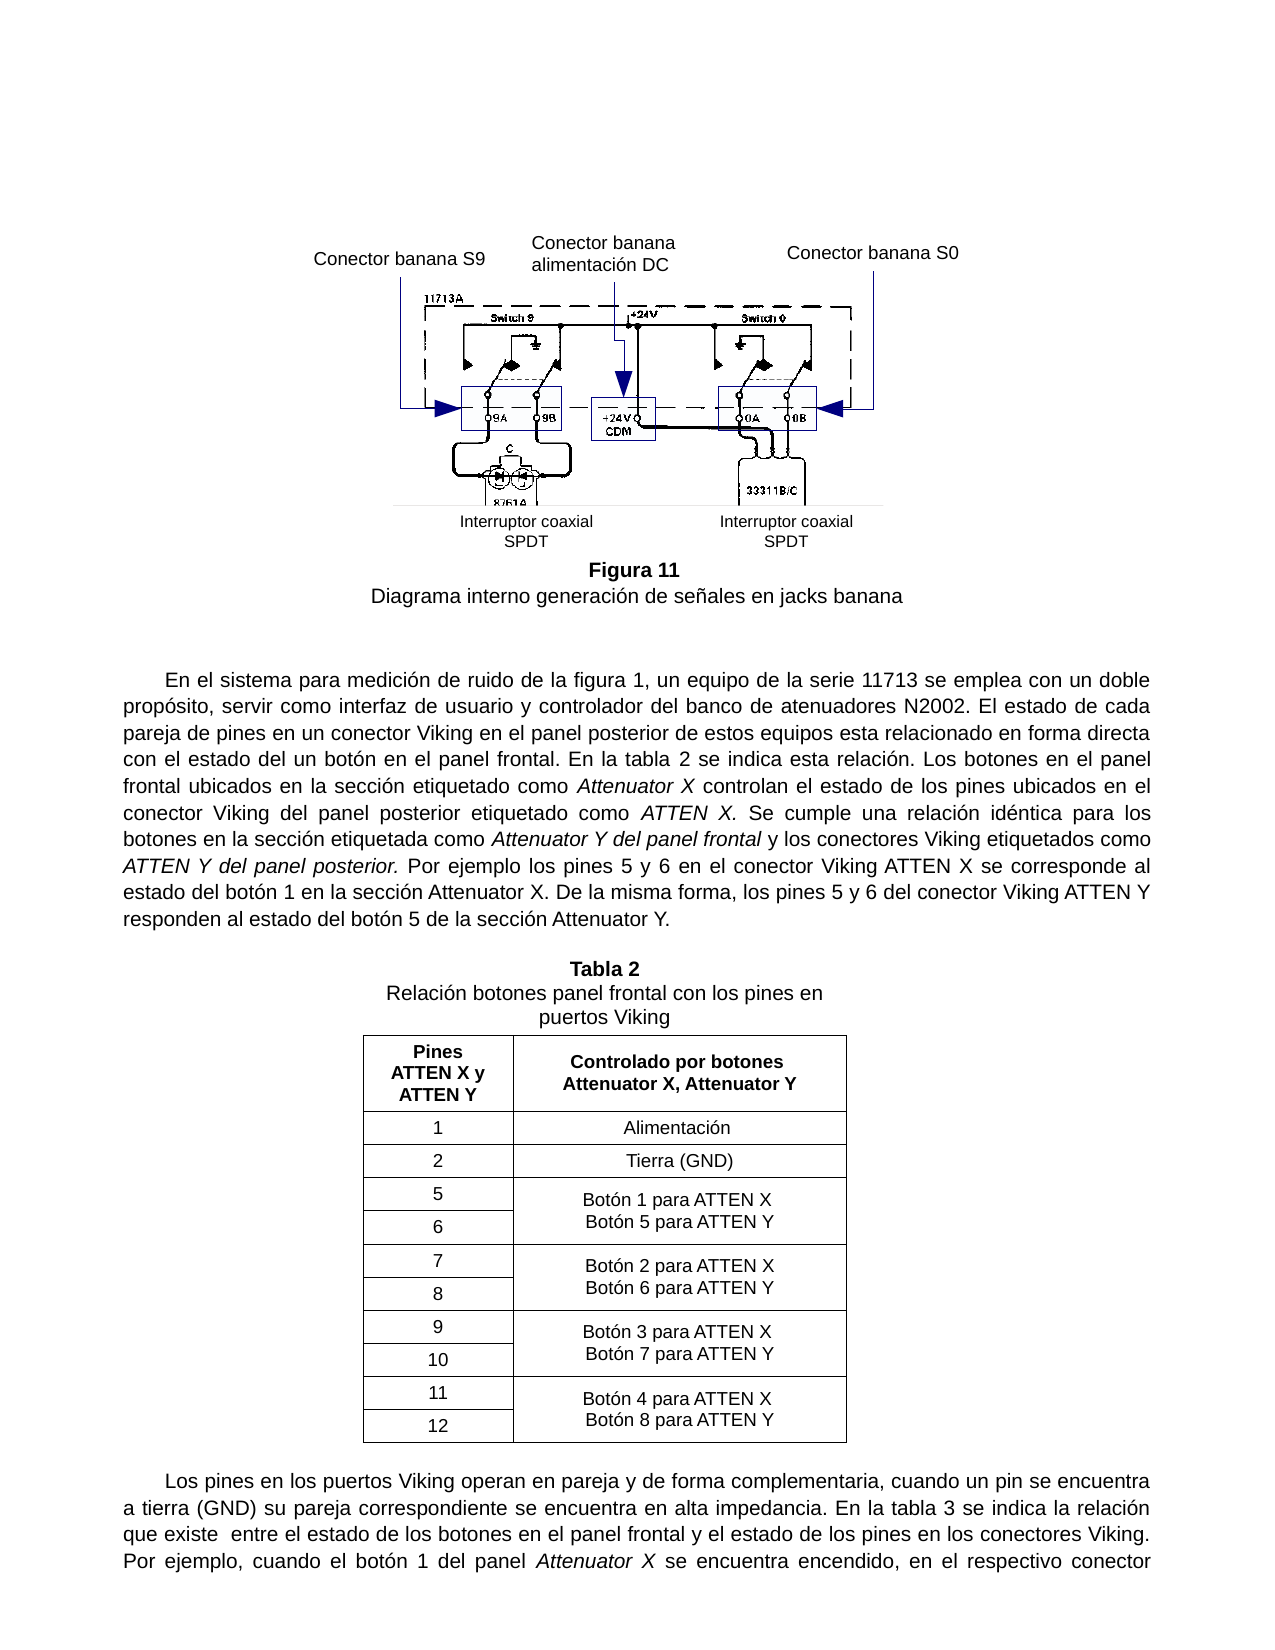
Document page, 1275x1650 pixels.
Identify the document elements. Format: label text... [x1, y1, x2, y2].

text Figura 11 [123, 202, 1151, 582]
table_cell 10 [364, 1344, 513, 1376]
table_cell Botón 3 para ATTEN X Botón 7 para ATTEN Y [514, 1311, 846, 1376]
table_cell 11 [364, 1377, 513, 1409]
table_cell Botón 4 para ATTEN X Botón 8 para ATTEN Y [514, 1377, 846, 1442]
table_cell 7 [364, 1245, 513, 1277]
table_cell 9 [364, 1311, 513, 1343]
table_cell 8 [364, 1278, 513, 1310]
table_cell 5 [364, 1178, 513, 1210]
table_cell Controlado por botones Attenuator X, Attenuator Y [514, 1036, 846, 1111]
text Los pines en los puertos Viking operan en pareja y de forma complementaria, cuando un pin se encuentra a tierra (GND) su pareja correspondiente se encuentra en alta impedancia. En la tabla 3 se indica la relación que existe entre el estado de los botones en el panel frontal y el estado de los pines en los conectores Viking. Por ejemplo, cuando el botón 1 del panel Attenuator X se encuentra encendido, en el respectivo conector [123, 1466, 1152, 1573]
table_cell 6 [364, 1211, 513, 1243]
table_cell Tierra (GND) [514, 1145, 846, 1177]
table_cell 2 [364, 1145, 513, 1177]
table_cell 12 [364, 1410, 513, 1442]
table_cell Botón 1 para ATTEN X Botón 5 para ATTEN Y [514, 1178, 846, 1243]
table_cell Botón 2 para ATTEN X Botón 6 para ATTEN Y [514, 1245, 846, 1310]
table_header Tabla 2 Relación botones panel frontal con los pines en puertos Viking [363, 951, 846, 1035]
text En el sistema para medición de ruido de la figura 1, un equipo de la serie 11713 se emplea con un doble propósito, servir como interfaz de usuario y controlador del banco de atenuadores N2002. El estado de cada pareja de pines en un conector Viking en el panel posterior de estos equipos esta relacionado en forma directa con el estado del un botón en el panel frontal. En la tabla 2 se indica esta relación. Los botones en el panel frontal ubicados en la sección etiquetado como Attenuator X controlan el estado de los pines ubicados en el conector Viking del panel posterior etiquetado como ATTEN X. Se cumple una relación idéntica para los botones en la sección etiquetada como Attenuator Y del panel frontal y los conectores Viking etiquetados como ATTEN Y del panel posterior. Por ejemplo los pines 5 y 6 en el conector Viking ATTEN X se corresponde al estado del botón 1 en la sección Attenuator X. De la misma forma, los pines 5 y 6 del conector Viking ATTEN Y responden al estado del botón 5 de la sección Attenuator Y. [123, 665, 1152, 931]
text Diagrama interno generación de señales en jacks banana [123, 584, 1151, 608]
table_cell 1 [364, 1112, 513, 1144]
table_cell Alimentación [514, 1112, 846, 1144]
table_cell Pines ATTEN X y ATTEN Y [364, 1036, 513, 1111]
